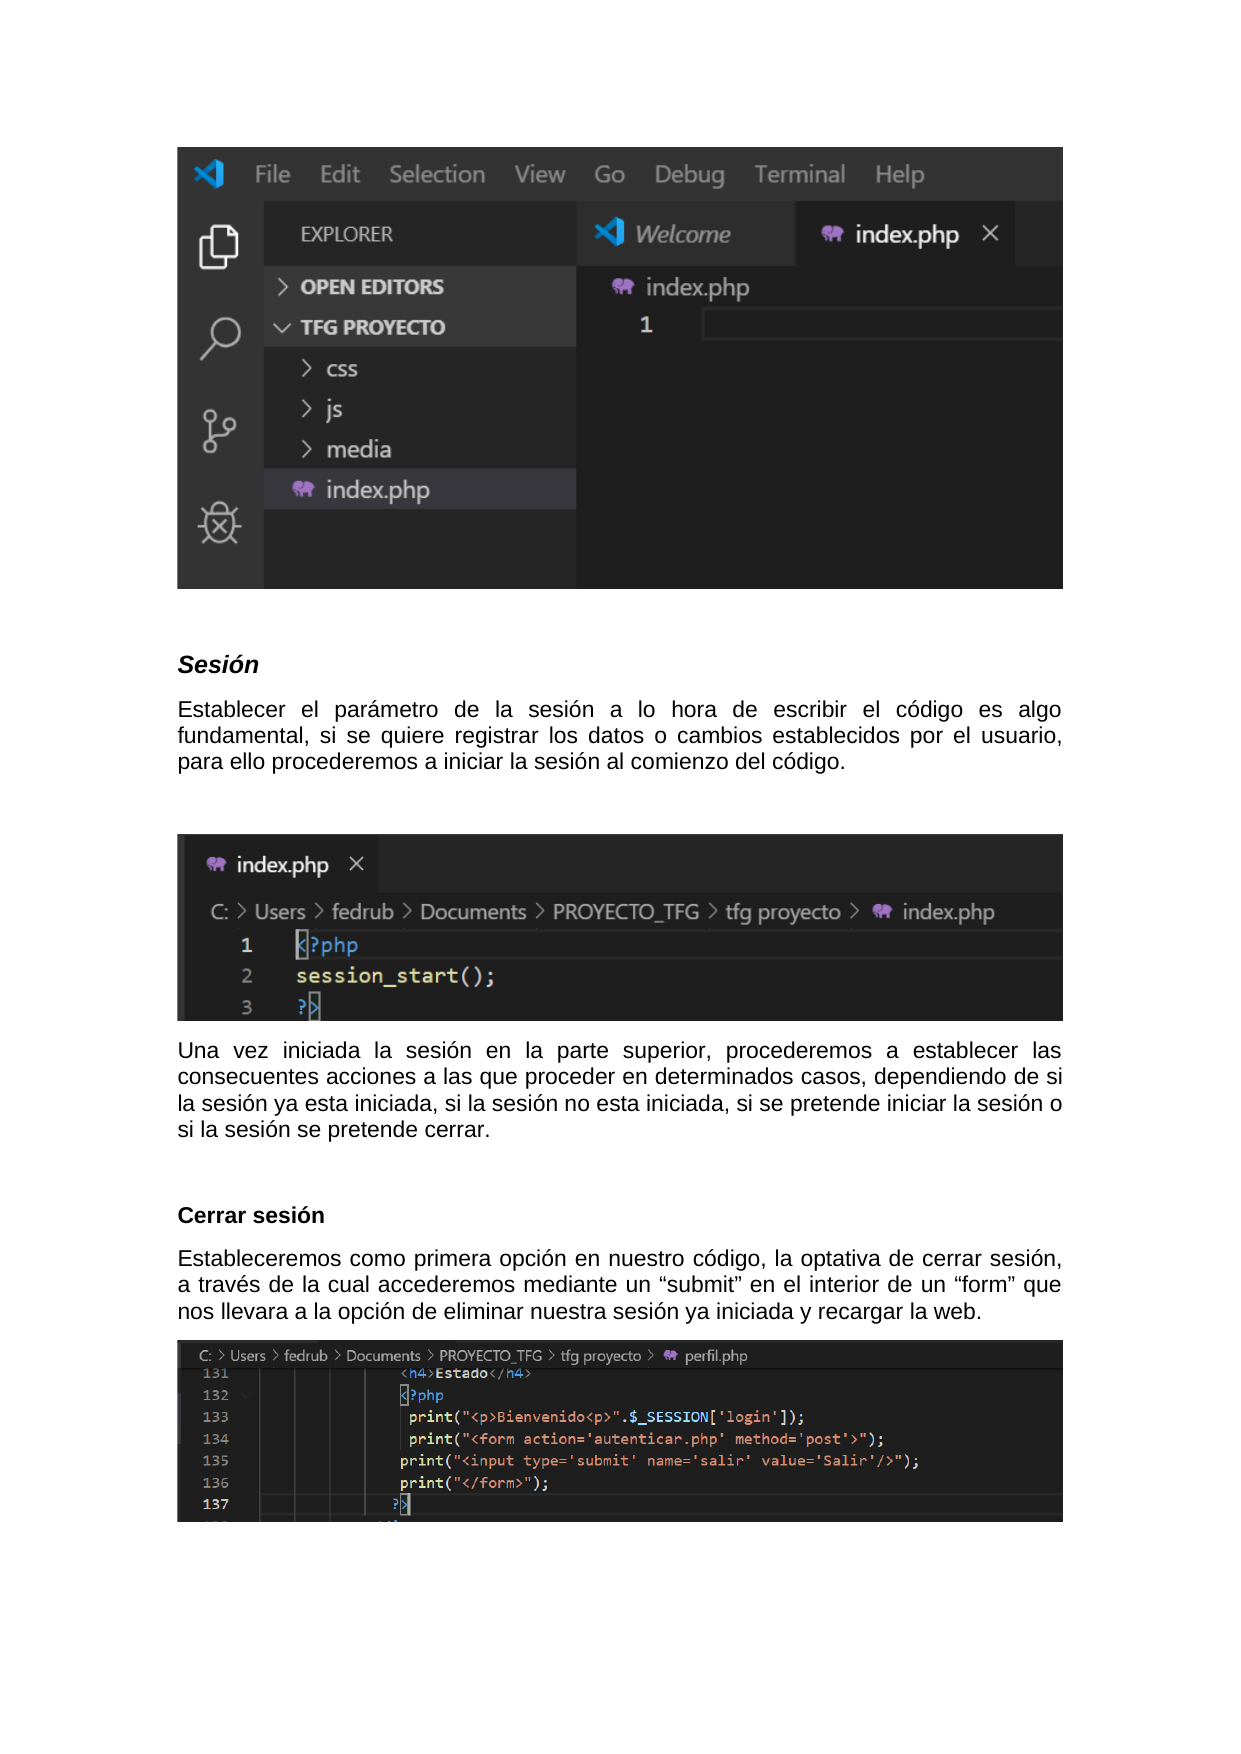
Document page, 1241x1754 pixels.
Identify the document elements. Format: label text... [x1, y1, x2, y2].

text Cerrar sesión [177, 1202, 1063, 1228]
text Sesión [177, 650, 1063, 679]
text Estableceremos como primera opción en nuestro código, la optativa de cerrar sesión, a través de la cual accederemos mediante un “submit” en el interior de un “form” que nos llevara a la opción de eliminar nuestra sesión ya iniciada y recargar la web. [177, 1245, 1063, 1324]
text Una vez iniciada la sesión en la parte superior, procederemos a establecer las consecuentes acciones a las que proceder en determinados casos, dependiendo de si la sesión ya esta iniciada, si la sesión no esta iniciada, si se pretende iniciar la sesión o si la sesión se pretende cerrar. [177, 1037, 1063, 1142]
text Establecer el parámetro de la sesión a lo hora de escribir el código es algo fundamental, si se quiere registrar los datos o cambios establecidos por el usuario, para ello procederemos a iniciar la sesión al comienzo del código. [177, 696, 1063, 775]
